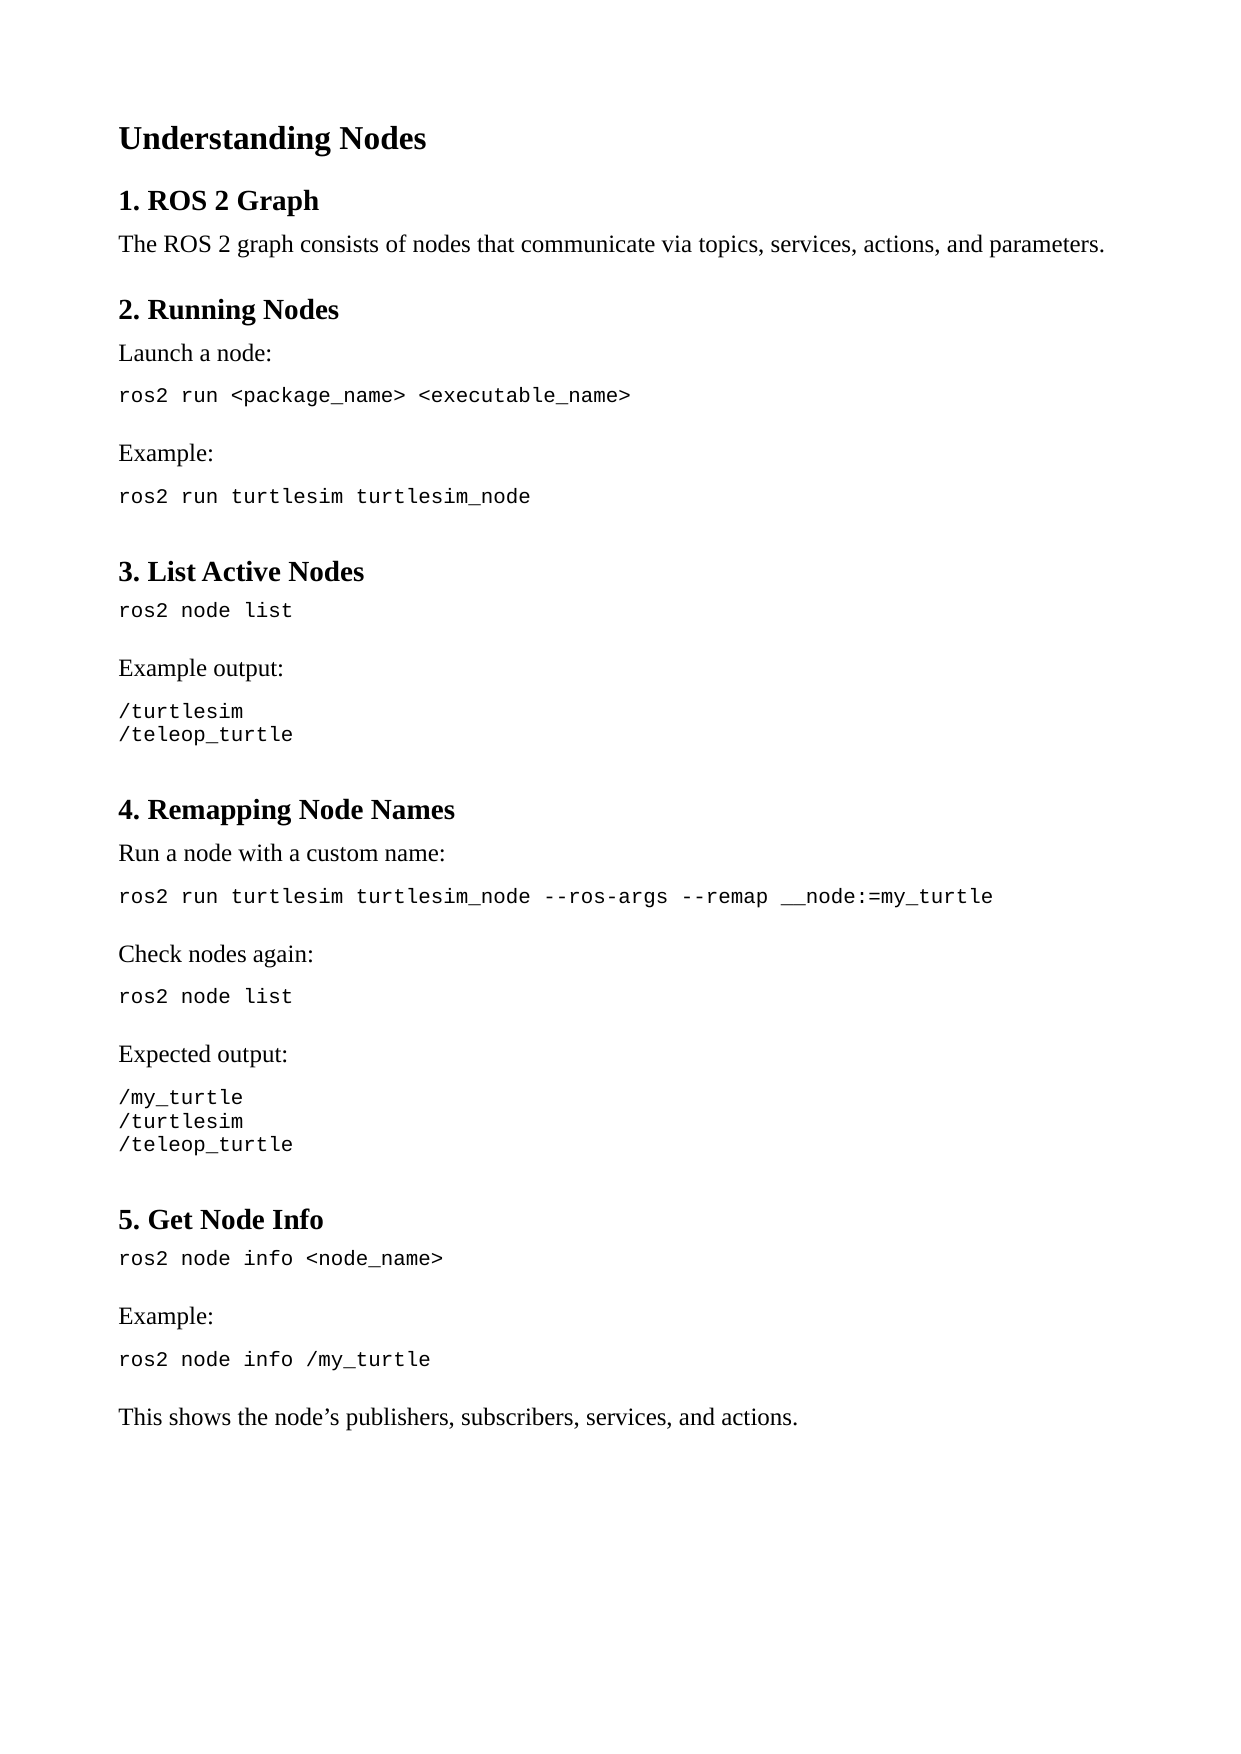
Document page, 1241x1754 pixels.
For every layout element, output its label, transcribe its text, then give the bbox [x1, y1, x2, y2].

subtitle 5. Get Node Info [118, 1202, 1122, 1236]
text ros2 node info /my_turtle [118, 1349, 1122, 1372]
text Example: [118, 1301, 1122, 1330]
text ros2 node info <node_name> [118, 1248, 1122, 1272]
text ros2 node list [118, 986, 1122, 1010]
text /teleop_turtle [118, 724, 1122, 748]
text /my_turtle [118, 1087, 1122, 1111]
text Example: [118, 438, 1122, 467]
text ros2 run turtlesim turtlesim_node [118, 486, 1122, 510]
text This shows the node’s publishers, subscribers, services, and actions. [118, 1402, 1122, 1431]
text Expected output: [118, 1039, 1122, 1068]
text ros2 node list [118, 600, 1122, 623]
subtitle 1. ROS 2 Graph [118, 183, 1122, 217]
subtitle 3. List Active Nodes [118, 554, 1122, 587]
text Example output: [118, 653, 1122, 682]
subtitle Understanding Nodes [118, 118, 1122, 156]
text /turtlesim [118, 1111, 1122, 1134]
text /teleop_turtle [118, 1134, 1122, 1158]
text Launch a node: [118, 338, 1122, 367]
text Run a node with a custom name: [118, 838, 1122, 867]
text Check nodes again: [118, 939, 1122, 967]
subtitle 4. Remapping Node Names [118, 792, 1122, 826]
text ros2 run turtlesim turtlesim_node --ros-args --remap __node:=my_turtle [118, 886, 1122, 909]
subtitle 2. Running Nodes [118, 292, 1122, 325]
text The ROS 2 graph consists of nodes that communicate via topics, services, actions, and parameters. [118, 229, 1122, 258]
text /turtlesim [118, 701, 1122, 724]
text ros2 run <package_name> <executable_name> [118, 385, 1122, 409]
